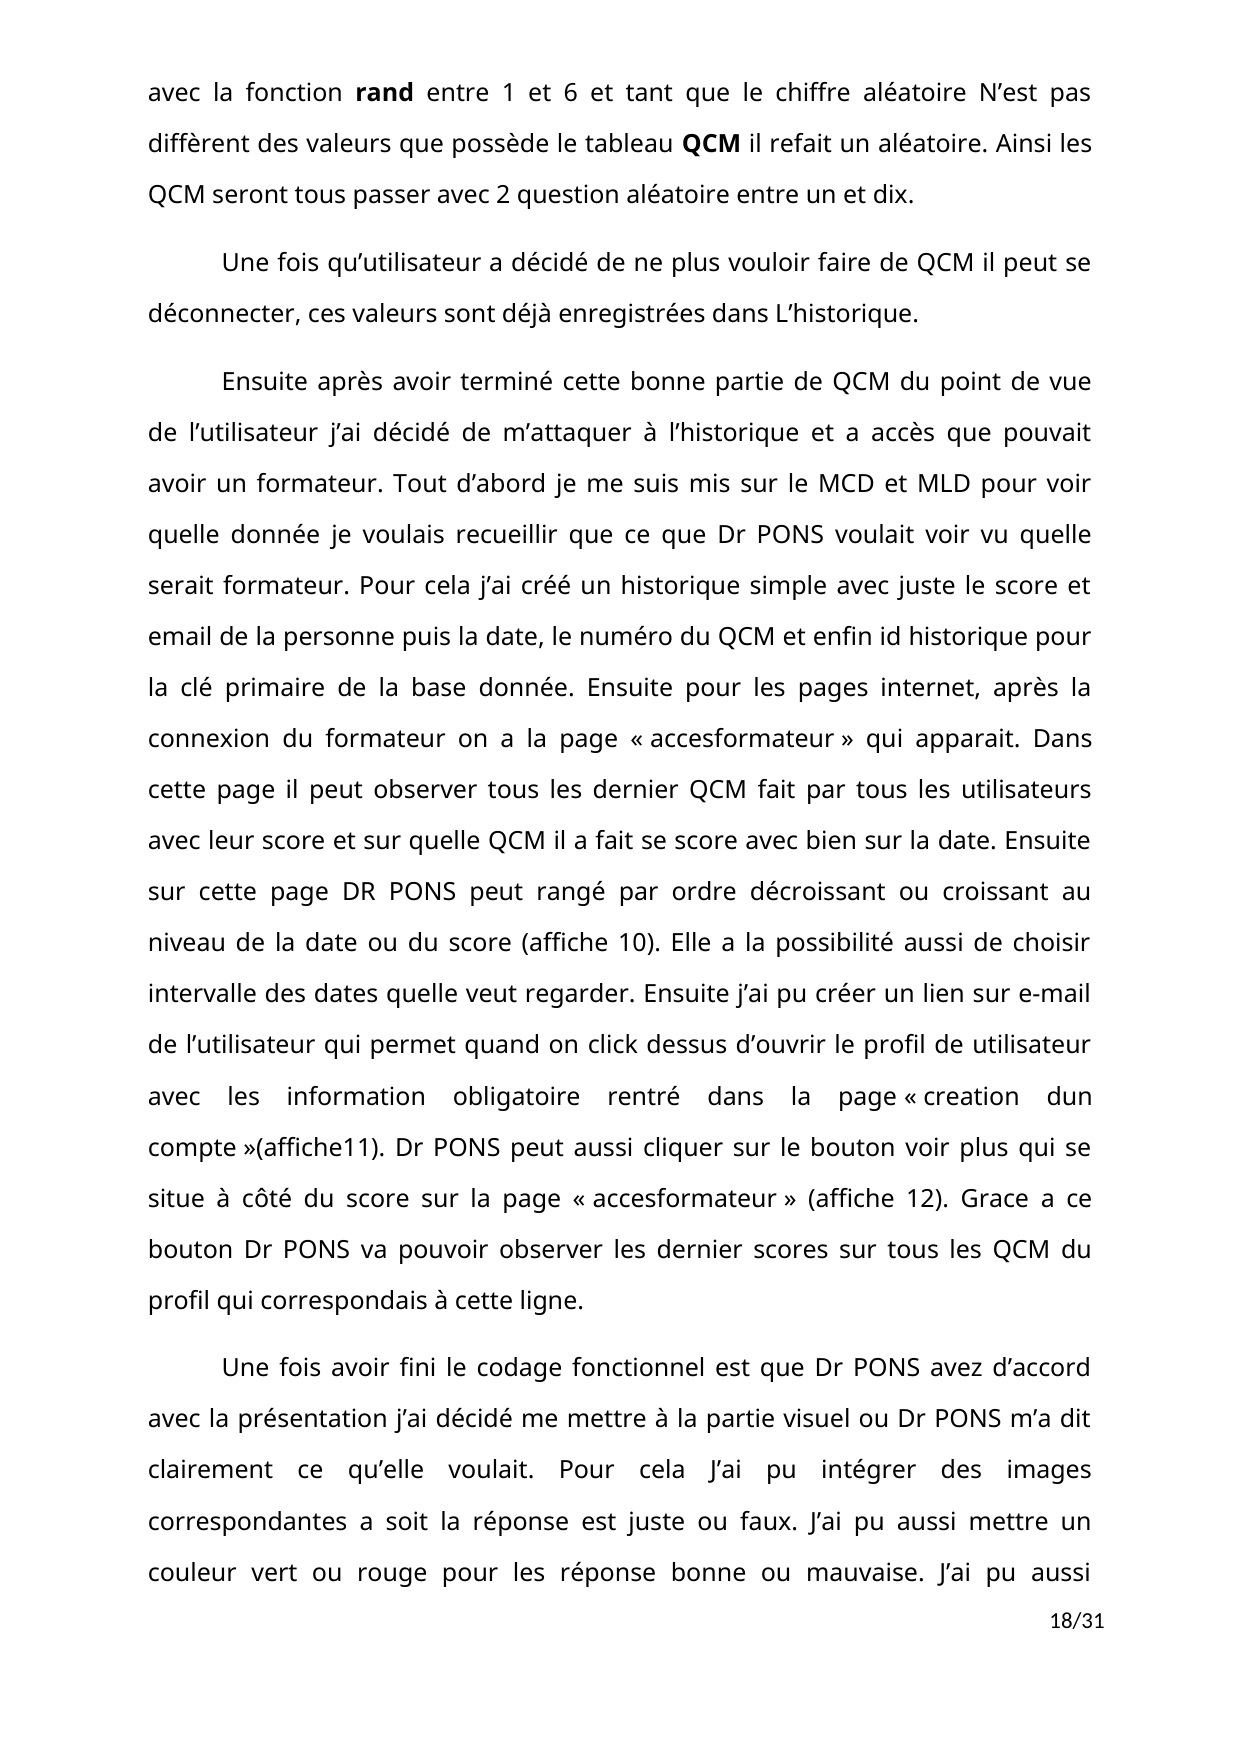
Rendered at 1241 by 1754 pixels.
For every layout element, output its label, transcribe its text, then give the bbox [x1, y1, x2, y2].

text avec la fonction rand entre 1 et 6 et tant que le chiffre aléatoire N’est pas diffèrent des valeurs que possède le tableau QCM il refait un aléatoire. Ainsi les QCM seront tous passer avec 2 question aléatoire entre un et dix. [148, 75, 1093, 211]
text Une fois qu’utilisateur a décidé de ne plus vouloir faire de QCM il peut se déconnecter, ces valeurs sont déjà enregistrées dans L’historique. [148, 245, 1093, 330]
text Une fois avoir fini le codage fonctionnel est que Dr PONS avez d’accord avec la présentation j’ai décidé me mettre à la partie visuel ou Dr PONS m’a dit clairement ce qu’elle voulait. Pour cela J’ai pu intégrer des images correspondantes a soit la réponse est juste ou faux. J’ai pu aussi mettre un couleur vert ou rouge pour les réponse bonne ou mauvaise. J’ai pu aussi [148, 1350, 1093, 1588]
text Ensuite après avoir terminé cette bonne partie de QCM du point de vue de l’utilisateur j’ai décidé de m’attaquer à l’historique et a accès que pouvait avoir un formateur. Tout d’abord je me suis mis sur le MCD et MLD pour voir quelle donnée je voulais recueillir que ce que Dr PONS voulait voir vu quelle serait formateur. Pour cela j’ai créé un historique simple avec juste le score et email de la personne puis la date, le numéro du QCM et enfin id historique pour la clé primaire de la base donnée. Ensuite pour les pages internet, après la connexion du formateur on a la page « accesformateur » qui apparait. Dans cette page il peut observer tous les dernier QCM fait par tous les utilisateurs avec leur score et sur quelle QCM il a fait se score avec bien sur la date. Ensuite sur cette page DR PONS peut rangé par ordre décroissant ou croissant au niveau de la date ou du score (affiche 10). Elle a la possibilité aussi de choisir intervalle des dates quelle veut regarder. Ensuite j’ai pu créer un lien sur e-mail de l’utilisateur qui permet quand on click dessus d’ouvrir le profil de utilisateur avec les information obligatoire rentré dans la page « creation dun compte »(affiche11). Dr PONS peut aussi cliquer sur le bouton voir plus qui se situe à côté du score sur la page « accesformateur » (affiche 12). Grace a ce bouton Dr PONS va pouvoir observer les dernier scores sur tous les QCM du profil qui correspondais à cette ligne. [148, 363, 1093, 1316]
